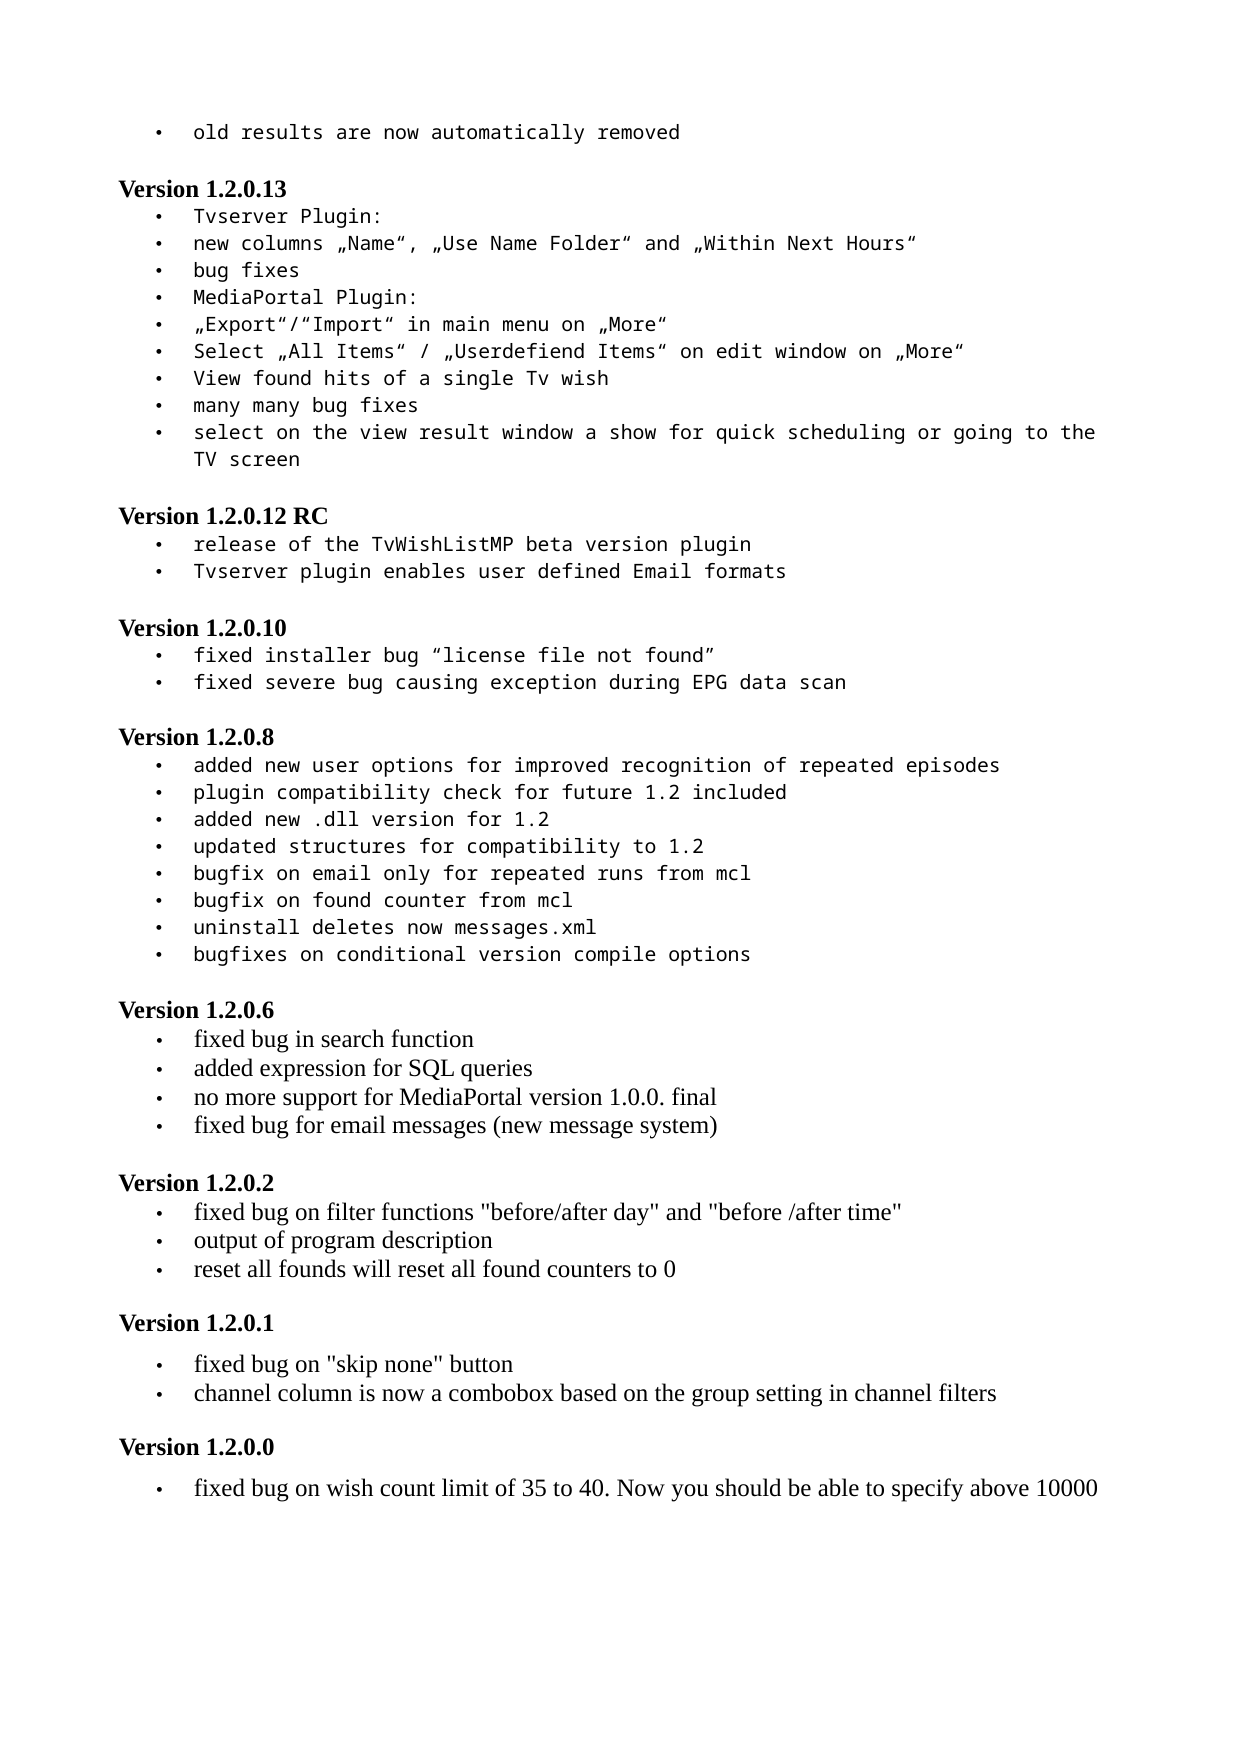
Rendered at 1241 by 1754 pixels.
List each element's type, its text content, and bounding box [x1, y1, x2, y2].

list fixed bug on wish count limit of 35 to 40. Now you should be able to specify above 10000 [156, 1473, 1122, 1502]
list plugin compatibility check for future 1.2 included [156, 778, 1122, 805]
list bugfixes on conditional version compile options [156, 940, 1122, 967]
list old results are now automatically removed [156, 118, 1122, 145]
list added new .dll version for 1.2 [156, 805, 1122, 832]
text Version 1.2.0.10 [118, 613, 1122, 641]
list Select „All Items“ / „Userdefiend Items“ on edit window on „More“ [156, 337, 1122, 364]
list MediaPortal Plugin: [156, 283, 1122, 311]
list no more support for MediaPortal version 1.0.0. final [156, 1082, 1122, 1111]
list bugfix on email only for repeated runs from mcl [156, 859, 1122, 886]
list View found hits of a single Tv wish [156, 364, 1122, 391]
list fixed severe bug causing exception during EPG data scan [156, 668, 1122, 695]
text Version 1.2.0.12 RC [118, 501, 1122, 530]
list output of program description [156, 1226, 1122, 1254]
list new columns „Name“, „Use Name Folder“ and „Within Next Hours“ [156, 229, 1122, 257]
list bugfix on found counter from mcl [156, 886, 1122, 913]
list channel column is now a combobox based on the group setting in channel filters [156, 1378, 1122, 1407]
list release of the TvWishListMP beta version plugin [156, 530, 1122, 557]
list „Export“/“Import“ in main menu on „More“ [156, 311, 1122, 337]
list select on the view result window a show for quick scheduling or going to the TV screen [156, 418, 1122, 472]
list fixed bug on "skip none" button [156, 1349, 1122, 1378]
list fixed bug in search function [156, 1024, 1122, 1053]
list reset all founds will reset all found counters to 0 [156, 1254, 1122, 1283]
list many many bug fixes [156, 391, 1122, 418]
text Version 1.2.0.13 [118, 174, 1122, 203]
list added new user options for improved recognition of repeated episodes [156, 751, 1122, 778]
text Version 1.2.0.0 [45, 1432, 1119, 1461]
list uninstall deletes now messages.xml [156, 913, 1122, 940]
text Version 1.2.0.2 [118, 1168, 1122, 1197]
list Tvserver plugin enables user defined Email formats [156, 557, 1122, 584]
text Version 1.2.0.8 [118, 722, 1122, 751]
list updated structures for compatibility to 1.2 [156, 832, 1122, 859]
list fixed bug on filter functions "before/after day" and "before /after time" [156, 1197, 1122, 1226]
text Version 1.2.0.1 [45, 1308, 1119, 1337]
text Version 1.2.0.6 [118, 996, 1122, 1024]
list bug fixes [156, 257, 1122, 283]
list fixed bug for email messages (new message system) [156, 1111, 1122, 1139]
list Tvserver Plugin: [156, 203, 1122, 229]
list added expression for SQL queries [156, 1053, 1122, 1082]
list fixed installer bug “license file not found” [156, 641, 1122, 668]
